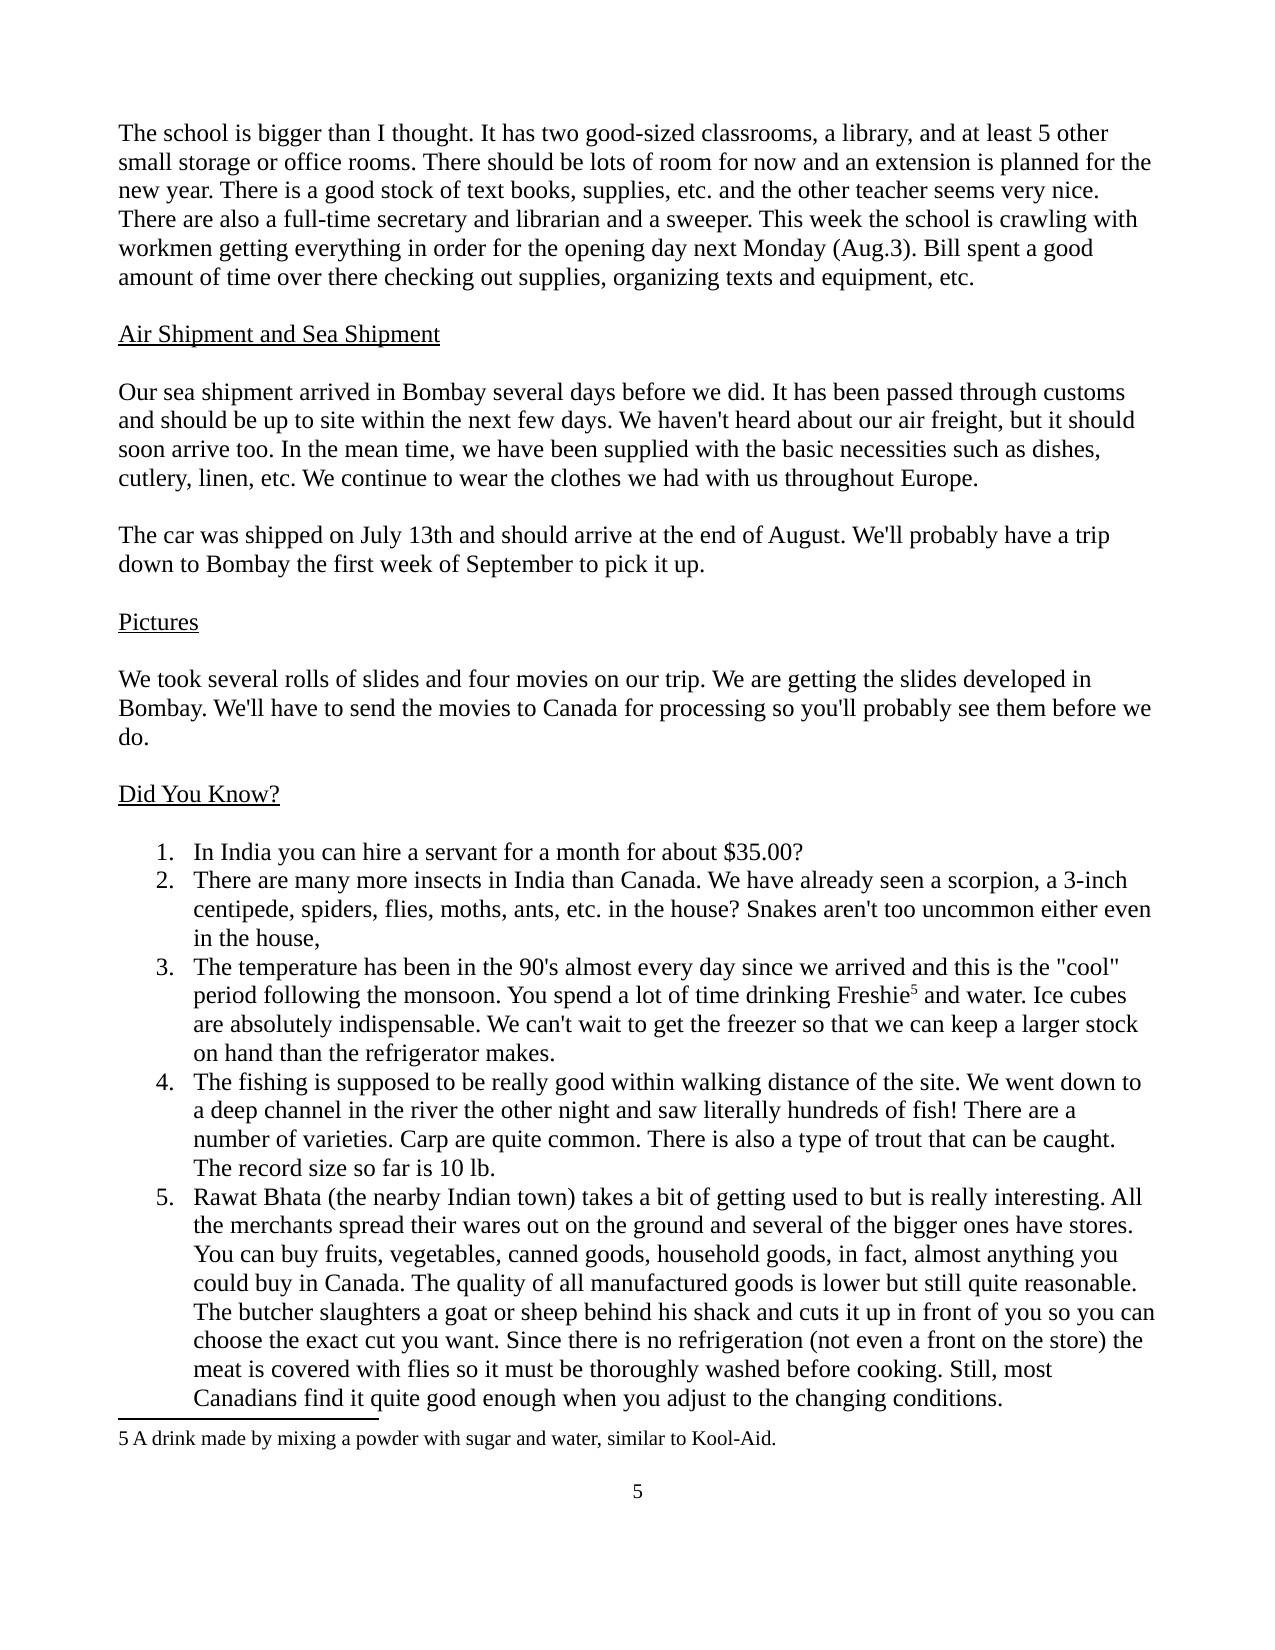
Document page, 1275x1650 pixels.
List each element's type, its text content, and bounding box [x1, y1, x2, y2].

text Air Shipment and Sea Shipment [118, 319, 1157, 348]
list A drink made by mixing a powder with sugar and water, similar to Kool-Aid. [118, 1426, 1157, 1449]
text Pictures [118, 607, 1157, 636]
text We took several rolls of slides and four movies on our trip. We are getting the slides developed in Bombay. We'll have to send the movies to Canada for processing so you'll probably see them before we do. [118, 664, 1157, 751]
text Our sea shipment arrived in Bombay several days before we did. It has been passed through customs and should be up to site within the next few days. We haven't heard about our air freight, but it should soon arrive too. In the mean time, we have been supplied with the basic necessities such as dishes, cutlery, linen, etc. We continue to wear the clothes we had with us throughout Europe. [118, 377, 1157, 492]
list The temperature has been in the 90's almost every day since we arrived and this is the "cool" period following the monsoon. You spend a lot of time drinking Freshie and water. Ice cubes are absolutely indispensable. We can't wait to get the freezer so that we can keep a larger stock on hand than the refrigerator makes. [156, 952, 1157, 1067]
list In India you can hire a servant for a month for about $35.00? [156, 837, 1157, 866]
text The car was shipped on July 13th and should arrive at the end of August. We'll probably have a trip down to Bombay the first week of September to pick it up. [118, 521, 1157, 578]
text The school is bigger than I thought. It has two good-sized classrooms, a library, and at least 5 other small storage or office rooms. There should be lots of room for now and an extension is planned for the new year. There is a good stock of text books, supplies, etc. and the other teacher seems very nice. There are also a full-time secretary and librarian and a sweeper. This week the school is crawling with workmen getting everything in order for the opening day next Monday (Aug.3). Bill spent a good amount of time over there checking out supplies, organizing texts and equipment, etc. [118, 118, 1157, 291]
list The fishing is supposed to be really good within walking distance of the site. We went down to a deep channel in the river the other night and saw literally hundreds of fish! There are a number of varieties. Carp are quite common. There is also a type of trout that can be caught. The record size so far is 10 lb. [156, 1067, 1157, 1182]
list There are many more insects in India than Canada. We have already seen a scorpion, a 3-inch centipede, spiders, flies, moths, ants, etc. in the house? Snakes aren't too uncommon either even in the house, [156, 866, 1157, 952]
text Did You Know? [118, 779, 1157, 808]
list Rawat Bhata (the nearby Indian town) takes a bit of getting used to but is really interesting. All the merchants spread their wares out on the ground and several of the bigger ones have stores. You can buy fruits, vegetables, canned goods, household goods, in fact, almost anything you could buy in Canada. The quality of all manufactured goods is lower but still quite reasonable. The butcher slaughters a goat or sheep behind his shack and cuts it up in front of you so you can choose the exact cut you want. Since there is no refrigeration (not even a front on the store) the meat is covered with flies so it must be thoroughly washed before cooking. Still, most Canadians find it quite good enough when you adjust to the changing conditions. [156, 1182, 1157, 1412]
